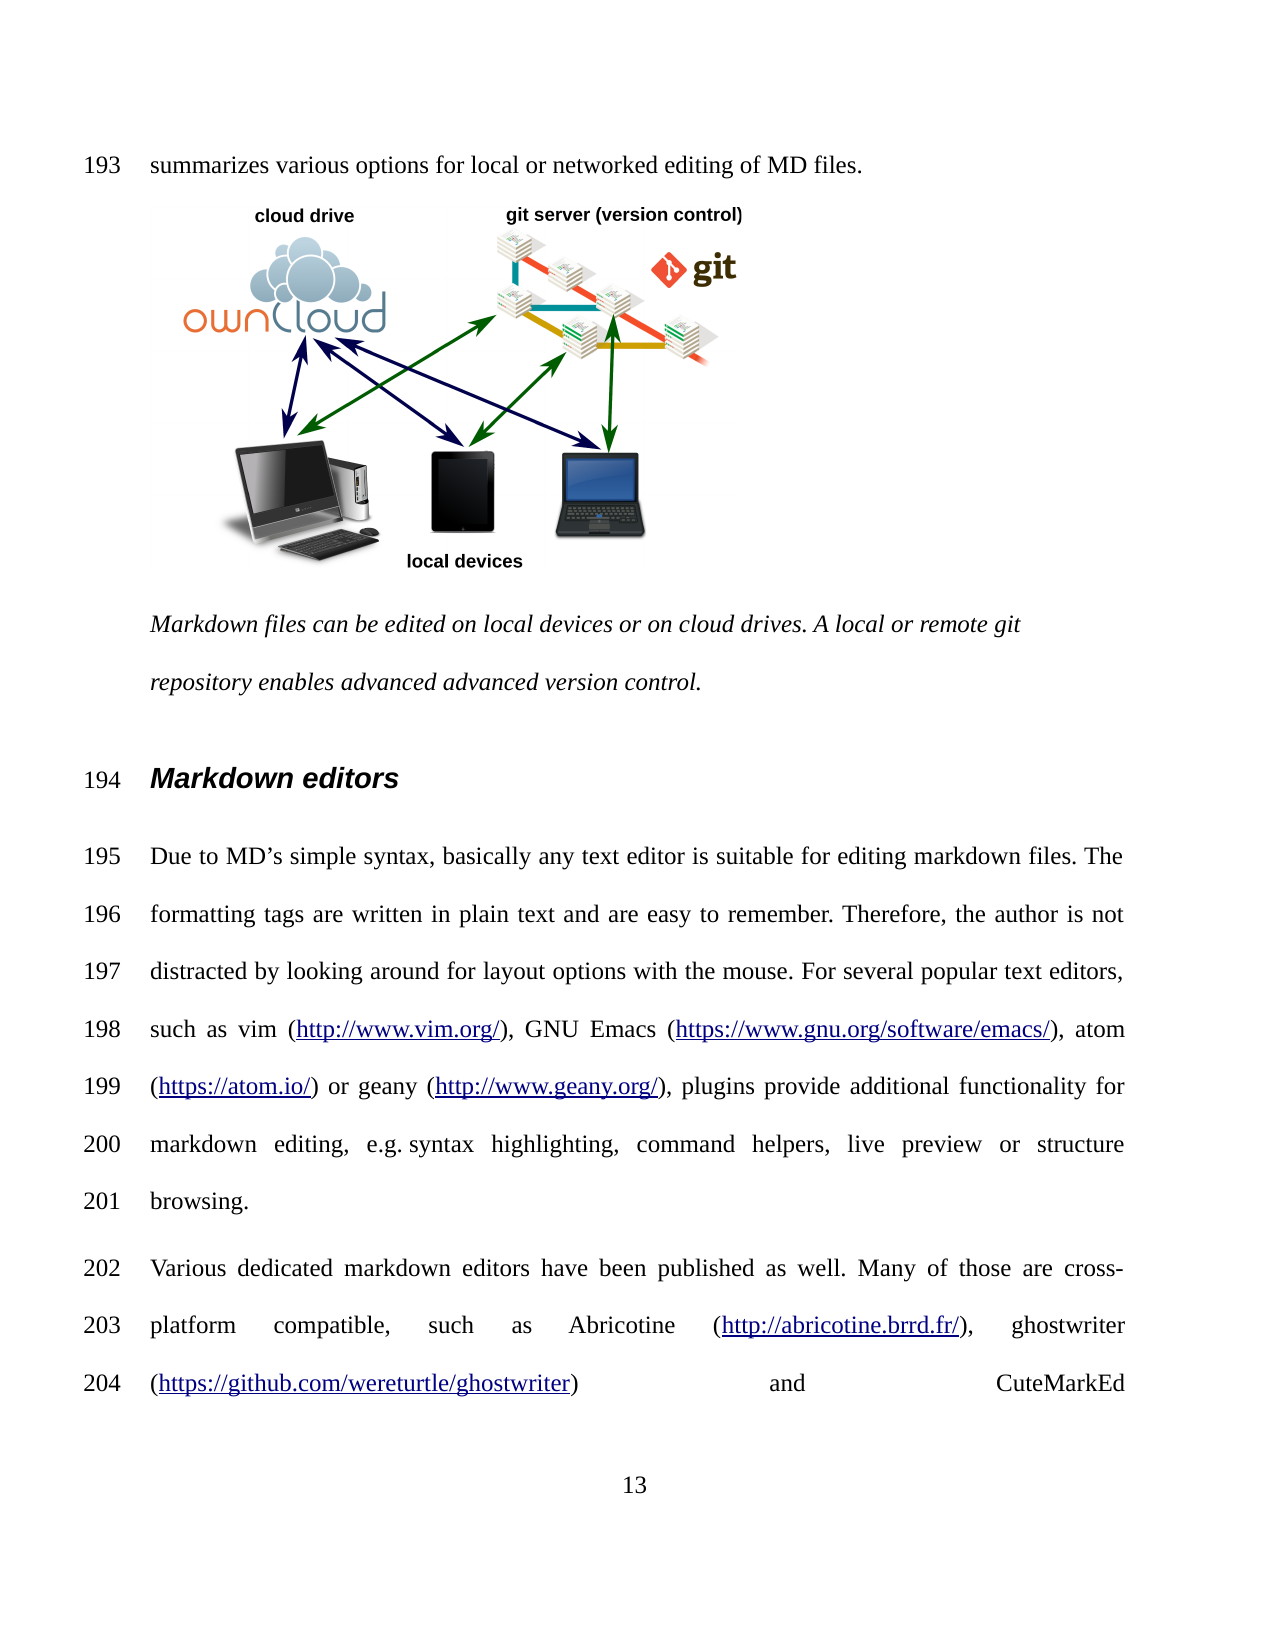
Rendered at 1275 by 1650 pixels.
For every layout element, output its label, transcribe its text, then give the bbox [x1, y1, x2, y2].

text Various dedicated markdown editors have been published as well. Many of those are cross-platform compatible, such as Abricotine (http://abricotine.brrd.fr/), ghostwriter (https://github.com/wereturtle/ghostwriter) and CuteMarkEd [150, 1253, 1125, 1396]
subtitle Markdown editors [150, 762, 1125, 795]
text summarizes various options for local or networked editing of MD files. [150, 150, 1125, 179]
text Markdown files can be edited on local devices or on cloud drives. A local or remote git repository enables advanced advanced version control. [150, 609, 1125, 695]
text Due to MD’s simple syntax, basically any text editor is suitable for editing markdown files. The formatting tags are written in plain text and are easy to remember. Therefore, the author is not distracted by looking around for layout options with the mouse. For several popular text editors, such as vim (http://www.vim.org/), GNU Emacs (https://www.gnu.org/software/emacs/), atom (https://atom.io/) or geany (http://www.geany.org/), plugins provide additional functionality for markdown editing, e.g. syntax highlighting, command helpers, live preview or structure browsing. [150, 841, 1125, 1215]
picture [150, 207, 742, 568]
